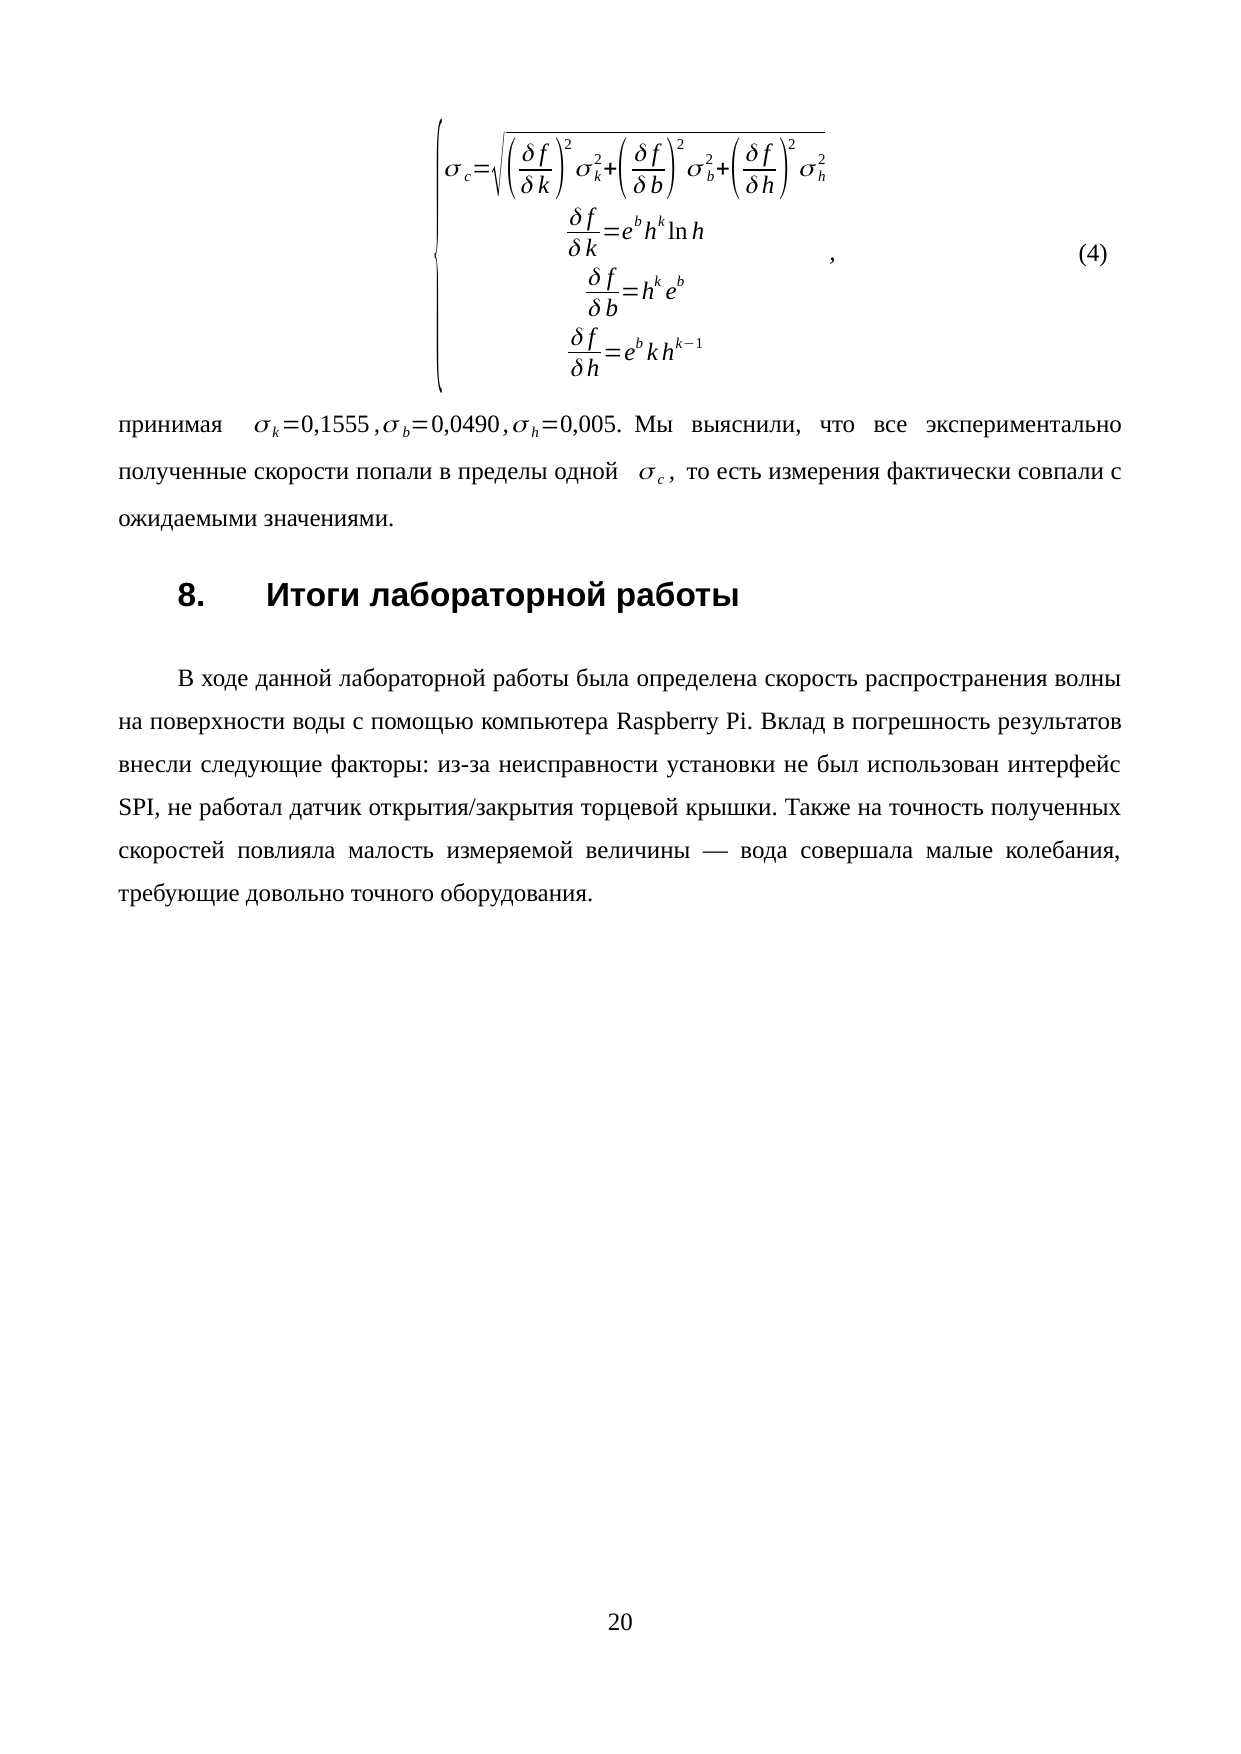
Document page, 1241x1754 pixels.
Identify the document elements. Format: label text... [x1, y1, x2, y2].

text В ходе данной лабораторной работы была определена скорость распространения волны на поверхности воды с помощью компьютера Raspberry Pi. Вклад в погрешность результатов внесли следующие факторы: из-за неисправности установки не был использован интерфейс SPI, не работал датчик открытия/закрытия торцевой крышки. Также на точность полученных скоростей повлияла малость измеряемой величины — вода совершала малые колебания, требующие довольно точного оборудования. [118, 663, 1122, 907]
text принимая Мы выяснили, что все экспериментально полученные скорости попали в пределы одной то есть измерения фактически совпали с ожидаемыми значениями. [118, 409, 1122, 532]
text (4) [118, 118, 1122, 395]
subtitle Итоги лабораторной работы [118, 576, 1122, 614]
